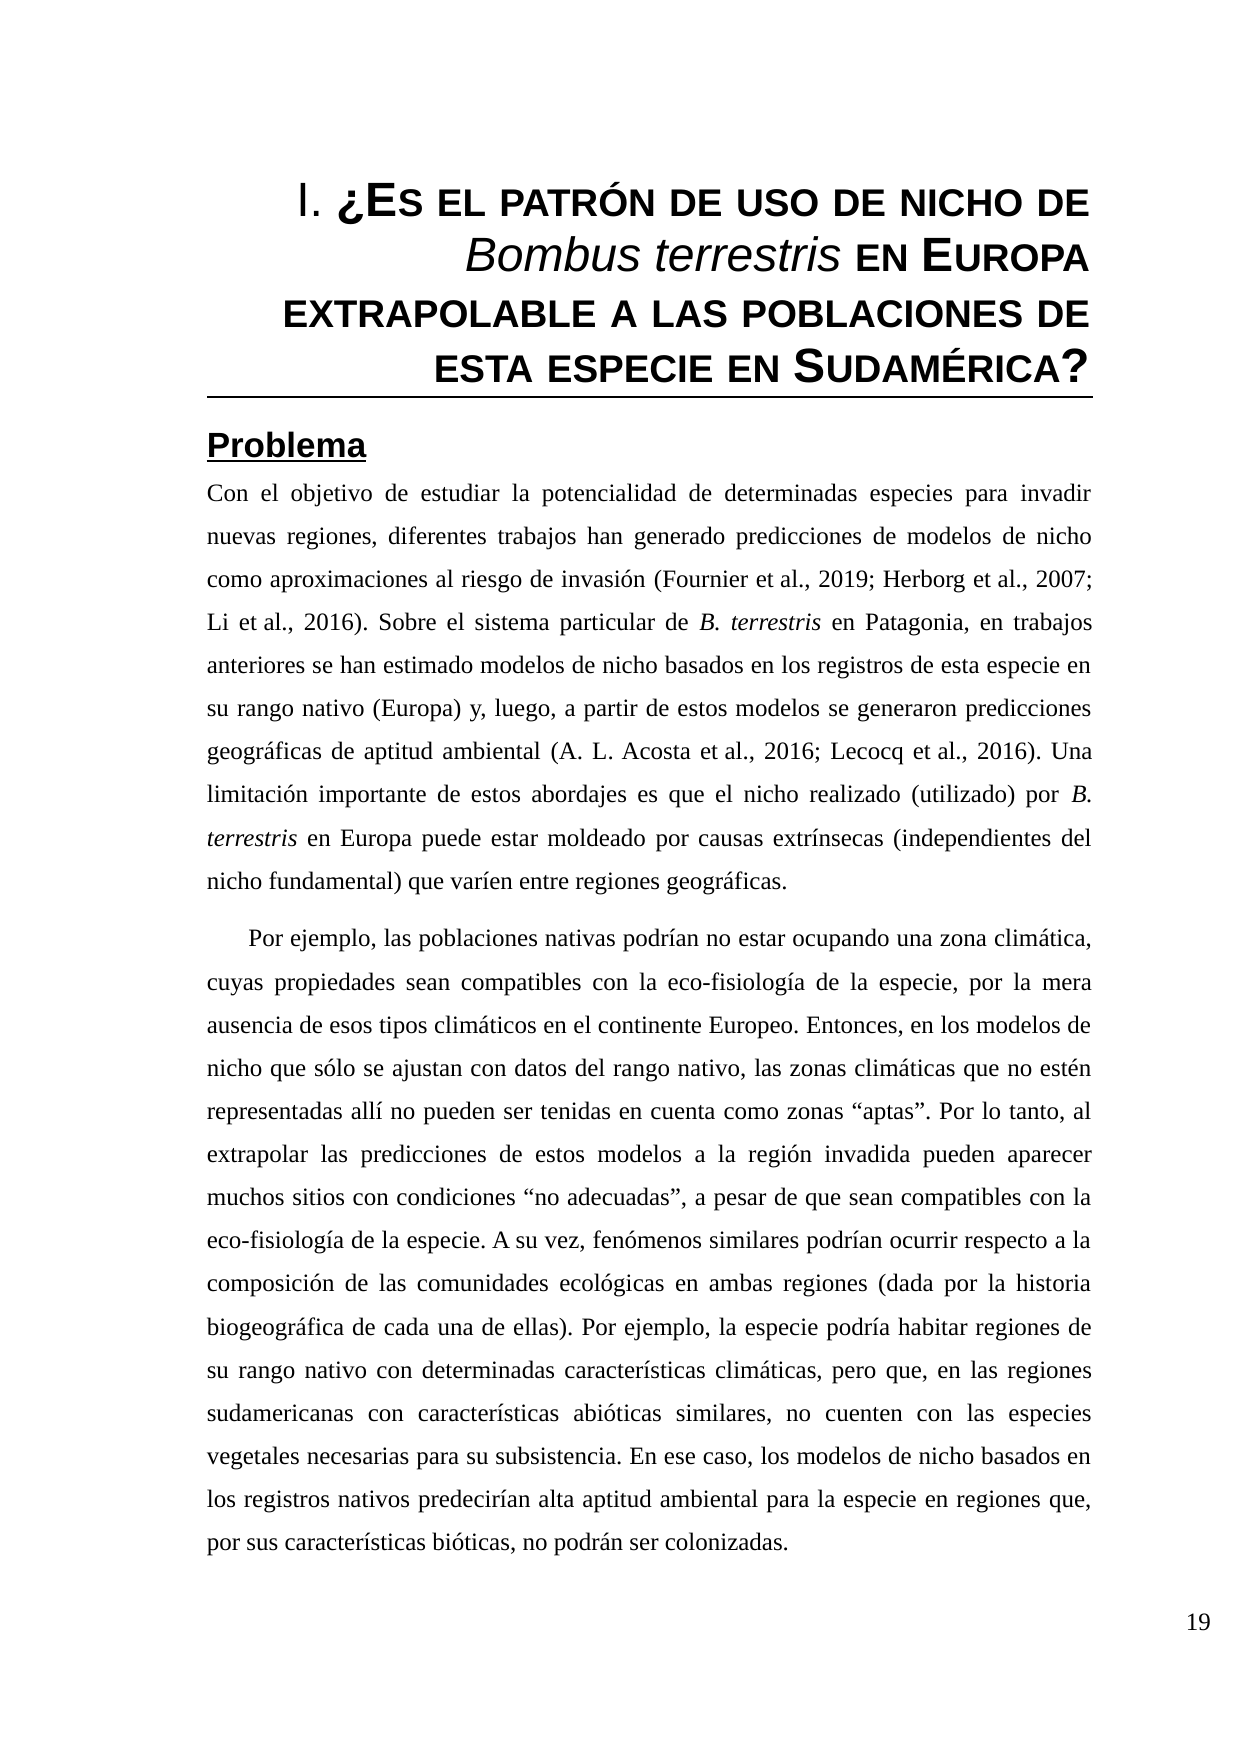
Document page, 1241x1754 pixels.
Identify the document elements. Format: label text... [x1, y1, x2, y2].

text Con el objetivo de estudiar la potencialidad de determinadas especies para invadir nuevas regiones, diferentes trabajos han generado predicciones de modelos de nicho como aproximaciones al riesgo de invasión (Fournier et al., 2019; Herborg et al., 2007; Li et al., 2016). Sobre el sistema particular de B. terrestris en Patagonia, en trabajos anteriores se han estimado modelos de nicho basados en los registros de esta especie en su rango nativo (Europa) y, luego, a partir de estos modelos se generaron predicciones geográficas de aptitud ambiental (A. L. Acosta et al., 2016; Lecocq et al., 2016). Una limitación importante de estos abordajes es que el nicho realizado (utilizado) por B. terrestris en Europa puede estar moldeado por causas extrínsecas (independientes del nicho fundamental) que varíen entre regiones geográficas. [207, 478, 1093, 894]
text Por ejemplo, las poblaciones nativas podrían no estar ocupando una zona climática, cuyas propiedades sean compatibles con la eco-fisiología de la especie, por la mera ausencia de esos tipos climáticos en el continente Europeo. Entonces, en los modelos de nicho que sólo se ajustan con datos del rango nativo, las zonas climáticas que no estén representadas allí no pueden ser tenidas en cuenta como zonas “aptas”. Por lo tanto, al extrapolar las predicciones de estos modelos a la región invadida pueden aparecer muchos sitios con condiciones “no adecuadas”, a pesar de que sean compatibles con la eco-fisiología de la especie. A su vez, fenómenos similares podrían ocurrir respecto a la composición de las comunidades ecológicas en ambas regiones (dada por la historia biogeográfica de cada una de ellas). Por ejemplo, la especie podría habitar regiones de su rango nativo con determinadas características climáticas, pero que, en las regiones sudamericanas con características abióticas similares, no cuenten con las especies vegetales necesarias para su subsistencia. En ese caso, los modelos de nicho basados en los registros nativos predecirían alta aptitud ambiental para la especie en regiones que, por sus características bióticas, no podrán ser colonizadas. [207, 923, 1093, 1556]
subtitle I. ¿Es el patrón de uso de nicho de Bombus terrestris en Europa extrapolable a las poblaciones de esta especie en Sudamérica? [207, 168, 1093, 396]
subtitle Problema [207, 425, 1093, 465]
